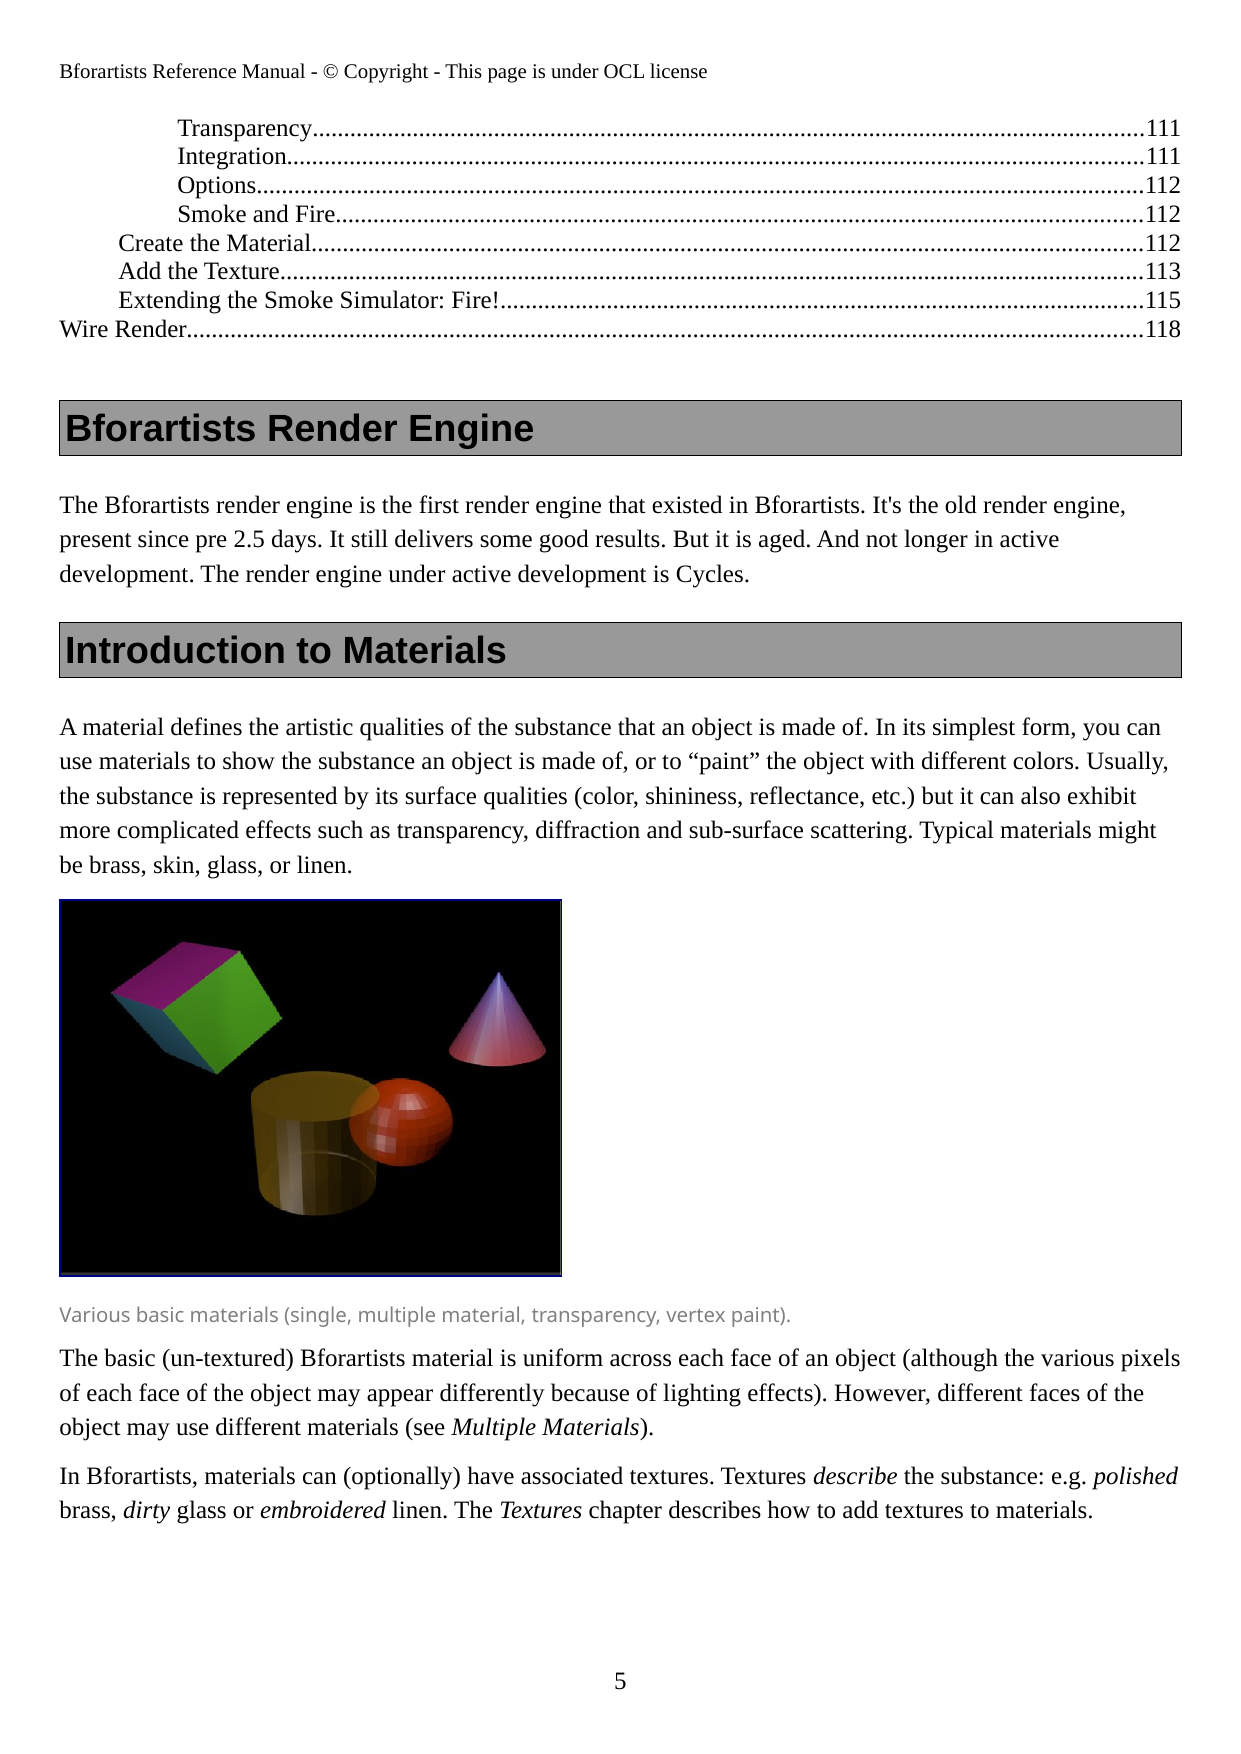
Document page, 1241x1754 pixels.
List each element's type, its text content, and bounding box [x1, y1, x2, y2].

text Extending the Smoke Simulator: Fire! 115 [118, 285, 1181, 314]
text Wire Render 118 [59, 314, 1181, 343]
text Create the Material 112 [118, 228, 1181, 256]
text Transparency 111 [177, 113, 1181, 141]
text Options 112 [177, 170, 1181, 199]
picture [61, 901, 561, 1275]
table_header Introduction to Materials [60, 623, 1181, 677]
text Smoke and Fire 112 [177, 199, 1181, 228]
text The Bforartists render engine is the first render engine that existed in Bforartists. It's the old render engine, present since pre 2.5 days. It still delivers some good results. But it is aged. And not longer in active development. The render engine under active development is Cycles. [59, 490, 1181, 588]
text The basic (un-textured) Bforartists material is uniform across each face of an object (although the various pixels of each face of the object may appear differently because of lighting effects). However, different faces of the object may use different materials (see Multiple Materials). [59, 1343, 1181, 1441]
text In Bforartists, materials can (optionally) have associated textures. Textures describe the substance: e.g. polished brass, dirty glass or embroidered linen. The Textures chapter describes how to add textures to materials. [59, 1461, 1181, 1524]
table_header Bforartists Render Engine [60, 401, 1181, 455]
text Various basic materials (single, multiple material, transparency, vertex paint). [59, 1297, 1181, 1328]
text A material defines the artistic qualities of the substance that an object is made of. In its simplest form, you can use materials to show the substance an object is made of, or to “paint” the object with different colors. Usually, the substance is represented by its surface qualities (color, shininess, reflectance, etc.) but it can also exhibit more complicated effects such as transparency, diffraction and sub-surface scattering. Typical materials might be brass, skin, glass, or linen. [59, 712, 1181, 878]
text Integration 111 [177, 141, 1181, 170]
text Add the Texture 113 [118, 256, 1181, 285]
